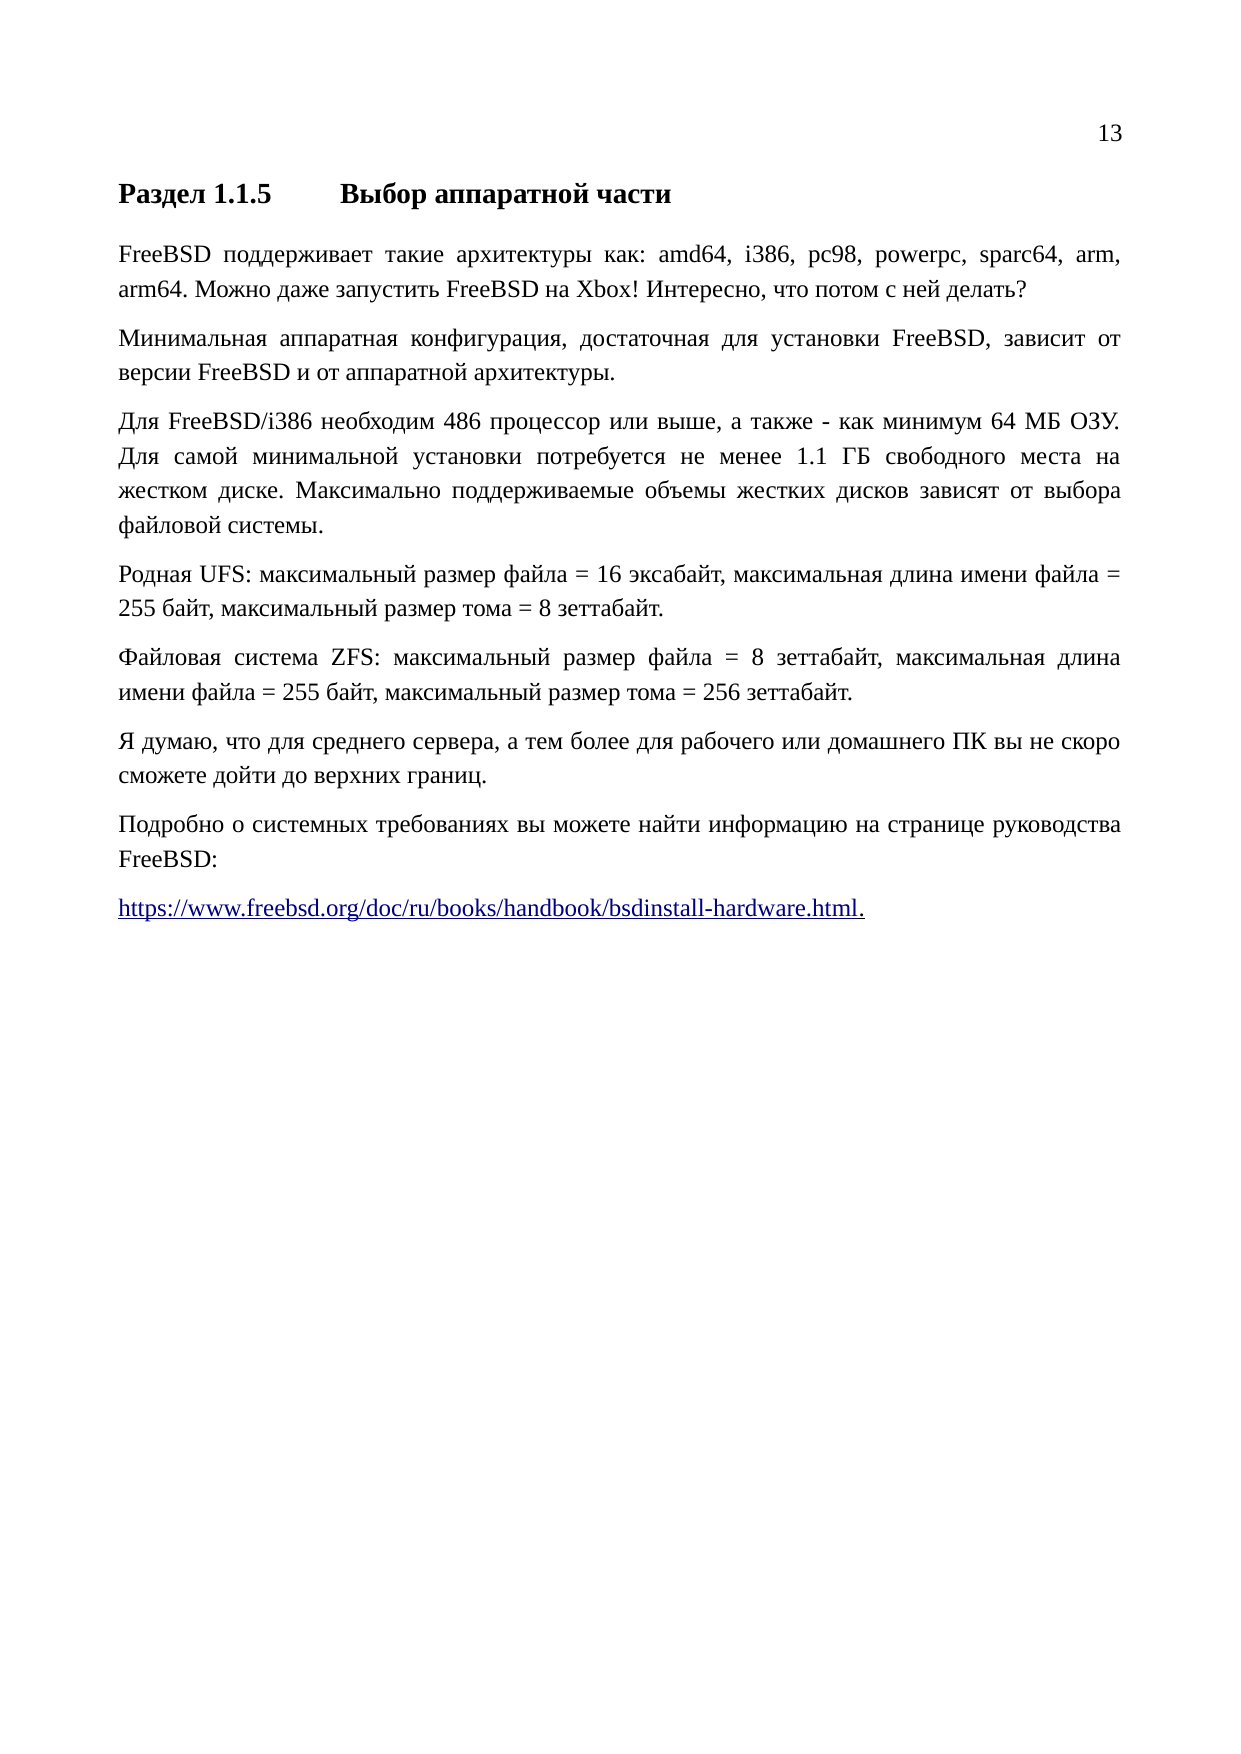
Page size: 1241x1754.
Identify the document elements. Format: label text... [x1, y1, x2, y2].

text Подробно о системных требованиях вы можете найти информацию на странице руководства FreeBSD: [118, 809, 1122, 873]
subtitle Выбор аппаратной части [118, 176, 1122, 210]
text Минимальная аппаратная конфигурация, достаточная для установки FreeBSD, зависит от версии FreeBSD и от аппаратной архитектуры. [118, 323, 1122, 386]
text Для FreeBSD/i386 необходим 486 процессор или выше, а также - как минимум 64 МБ ОЗУ. Для самой минимальной установки потребуется не менее 1.1 ГБ свободного места на жестком диске. Максимально поддерживаемые объемы жестких дисков зависят от выбора файловой системы. [118, 406, 1122, 539]
text Родная UFS: максимальный размер файла = 16 эксабайт, максимальная длина имени файла = 255 байт, максимальный размер тома = 8 зеттабайт. [118, 559, 1122, 622]
text Я думаю, что для среднего сервера, а тем более для рабочего или домашнего ПК вы не скоро сможете дойти до верхних границ. [118, 726, 1122, 789]
text https://www.freebsd.org/doc/ru/books/handbook/bsdinstall-hardware.html. [118, 893, 1122, 922]
text FreeBSD поддерживает такие архитектуры как: amd64, i386, pc98, powerpc, sparc64, arm, arm64. Можно даже запустить FreeBSD на Xbox! Интересно, что потом с ней делать? [118, 239, 1122, 303]
text Файловая система ZFS: максимальный размер файла = 8 зеттабайт, максимальная длина имени файла = 255 байт, максимальный размер тома = 256 зеттабайт. [118, 642, 1122, 706]
